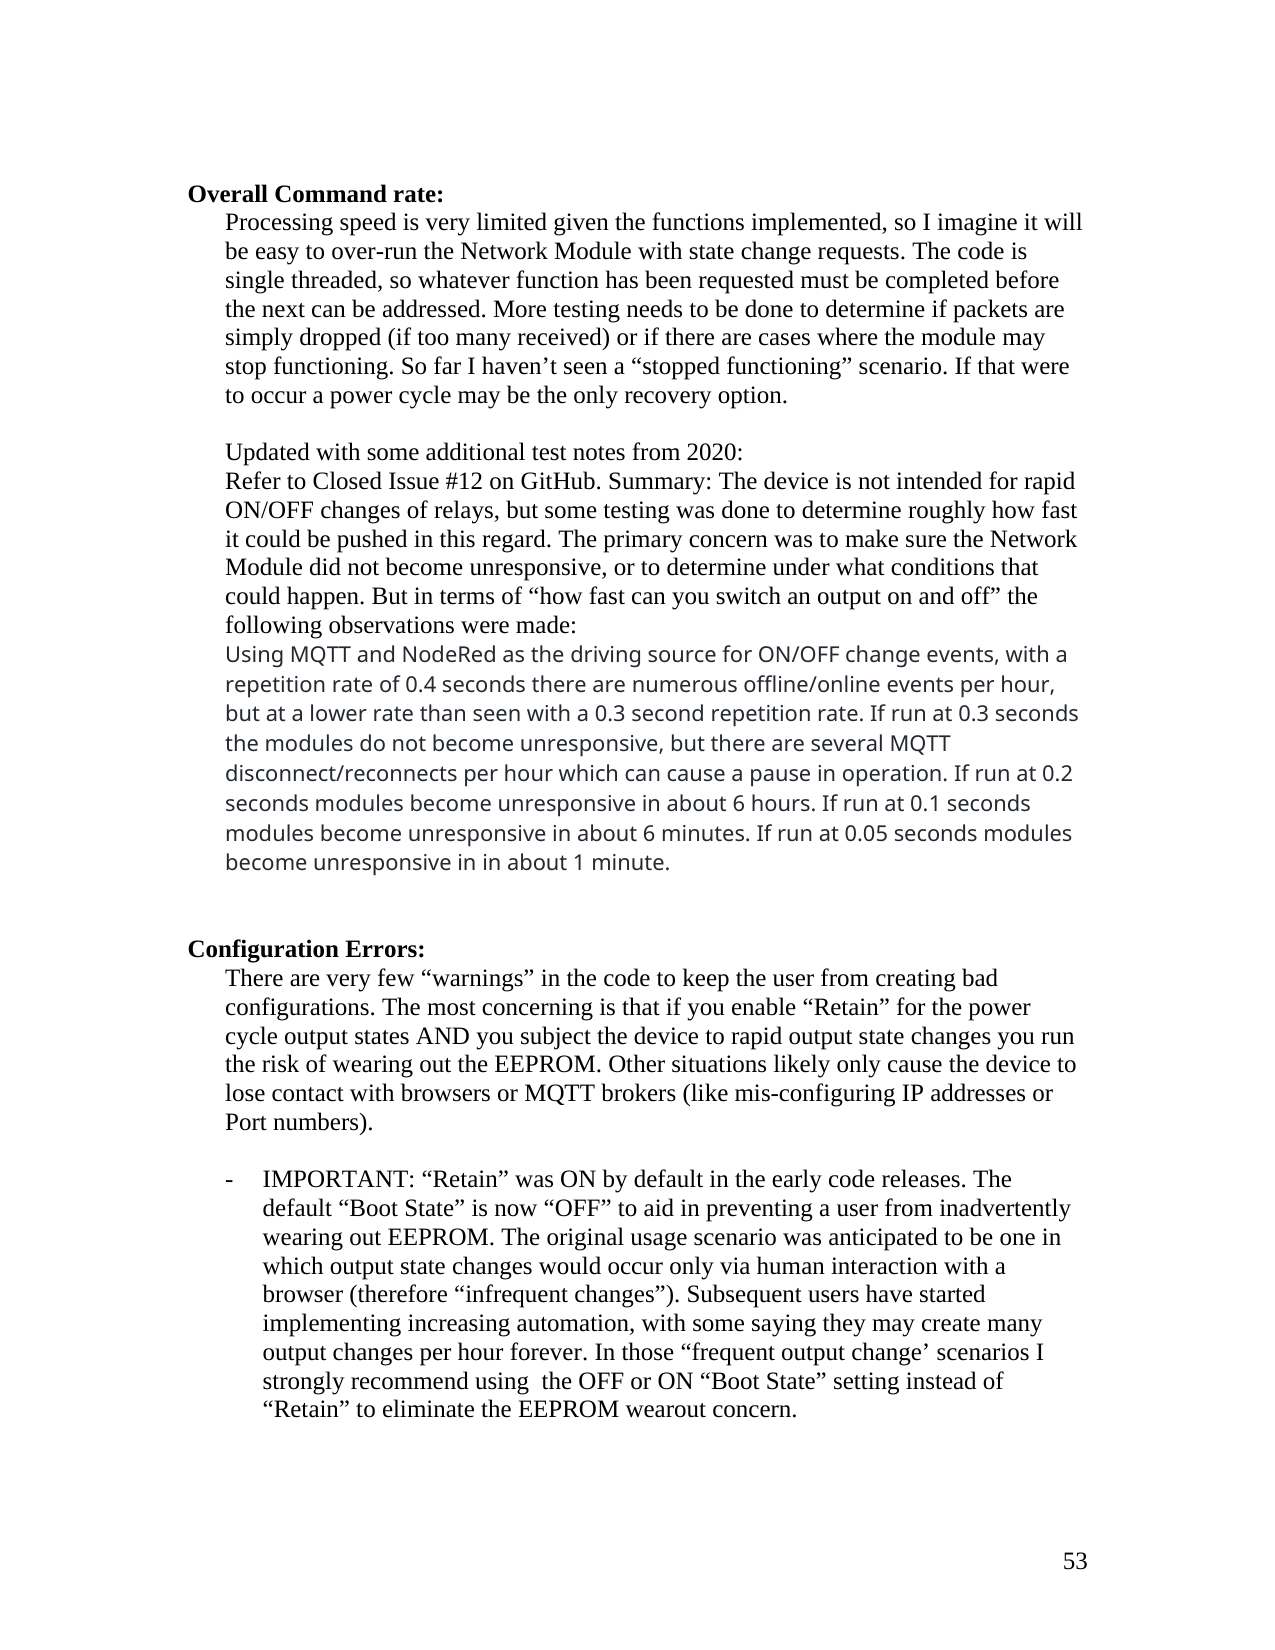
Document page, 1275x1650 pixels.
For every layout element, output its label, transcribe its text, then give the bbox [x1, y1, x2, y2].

text There are very few “warnings” in the code to keep the user from creating bad configurations. The most concerning is that if you enable “Retain” for the power cycle output states AND you subject the device to rapid output state changes you run the risk of wearing out the EEPROM. Other situations likely only cause the device to lose contact with browsers or MQTT brokers (like mis-configuring IP addresses or Port numbers). [225, 963, 1087, 1136]
list IMPORTANT: “Retain” was ON by default in the early code releases. The default “Boot State” is now “OFF” to aid in preventing a user from inadvertently wearing out EEPROM. The original usage scenario was anticipated to be one in which output state changes would occur only via human interaction with a browser (therefore “infrequent changes”). Subsequent users have started implementing increasing automation, with some saying they may create many output changes per hour forever. In those “frequent output change’ scenarios I strongly recommend using the OFF or ON “Boot State” setting instead of “Retain” to eliminate the EEPROM wearout concern. [225, 1164, 1087, 1423]
text Configuration Errors: [187, 934, 1087, 963]
text Overall Command rate: [187, 179, 1087, 207]
text Refer to Closed Issue #12 on GitHub. Summary: The device is not intended for rapid ON/OFF changes of relays, but some testing was done to determine roughly how fast it could be pushed in this regard. The primary concern was to make sure the Network Module did not become unresponsive, or to determine under what conditions that could happen. But in terms of “how fast can you switch an output on and off” the following observations were made: [225, 466, 1087, 639]
text Using MQTT and NodeRed as the driving source for ON/OFF change events, with a repetition rate of 0.4 seconds there are numerous offline/online events per hour, but at a lower rate than seen with a 0.3 second repetition rate. If run at 0.3 seconds the modules do not become unresponsive, but there are several MQTT disconnect/reconnects per hour which can cause a pause in operation. If run at 0.2 seconds modules become unresponsive in about 6 hours. If run at 0.1 seconds modules become unresponsive in about 6 minutes. If run at 0.05 seconds modules become unresponsive in in about 1 minute. [225, 639, 1087, 877]
text Processing speed is very limited given the functions implemented, so I imagine it will be easy to over-run the Network Module with state change requests. The code is single threaded, so whatever function has been requested must be completed before the next can be addressed. More testing needs to be done to determine if packets are simply dropped (if too many received) or if there are cases where the module may stop functioning. So far I haven’t seen a “stopped functioning” scenario. If that were to occur a power cycle may be the only recovery option. [225, 207, 1087, 409]
text Updated with some additional test notes from 2020: [225, 437, 1087, 466]
